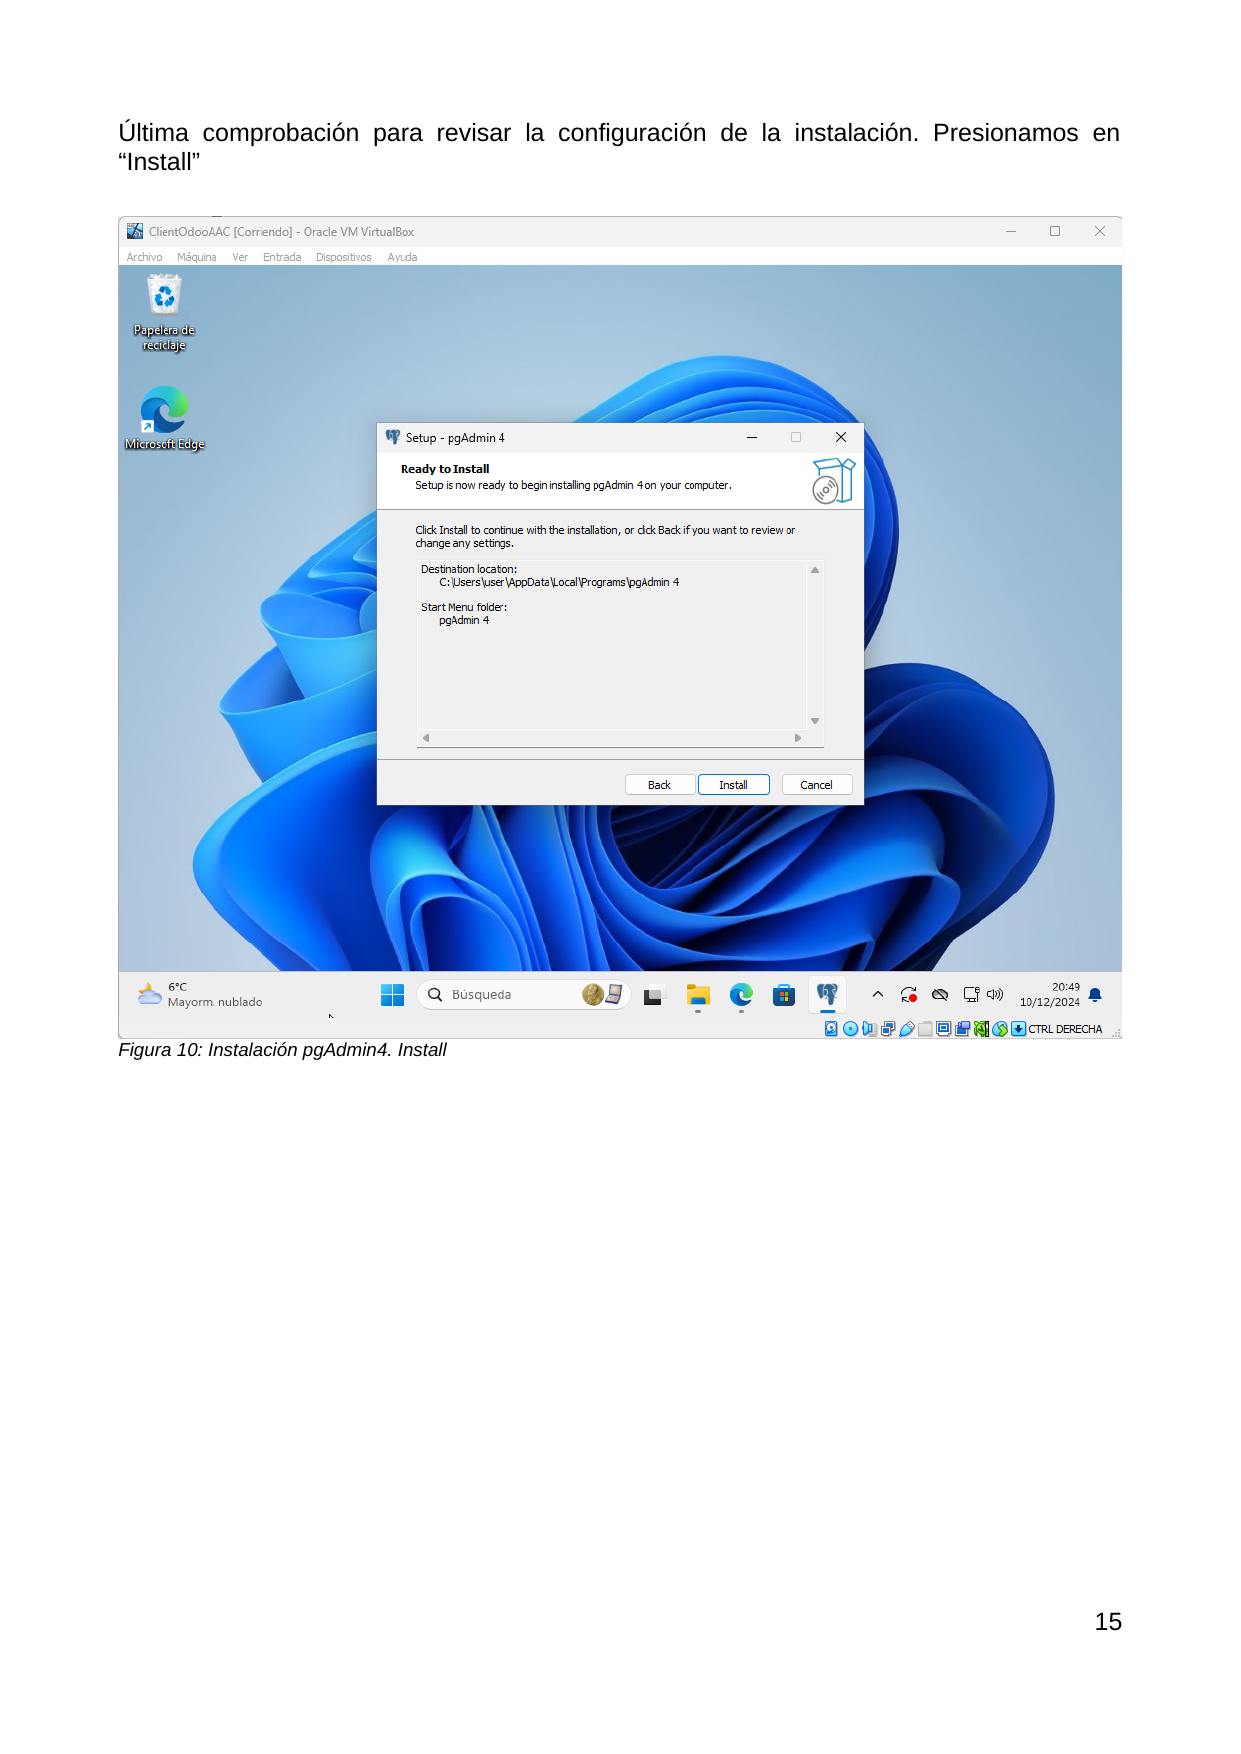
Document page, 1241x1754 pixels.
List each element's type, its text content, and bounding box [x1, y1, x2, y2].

text Última comprobación para revisar la configuración de la instalación. Presionamos en “Install” [118, 118, 1122, 176]
text Figura 10: Instalación pgAdmin4. Install [118, 1039, 1122, 1060]
picture [118, 216, 1123, 1039]
